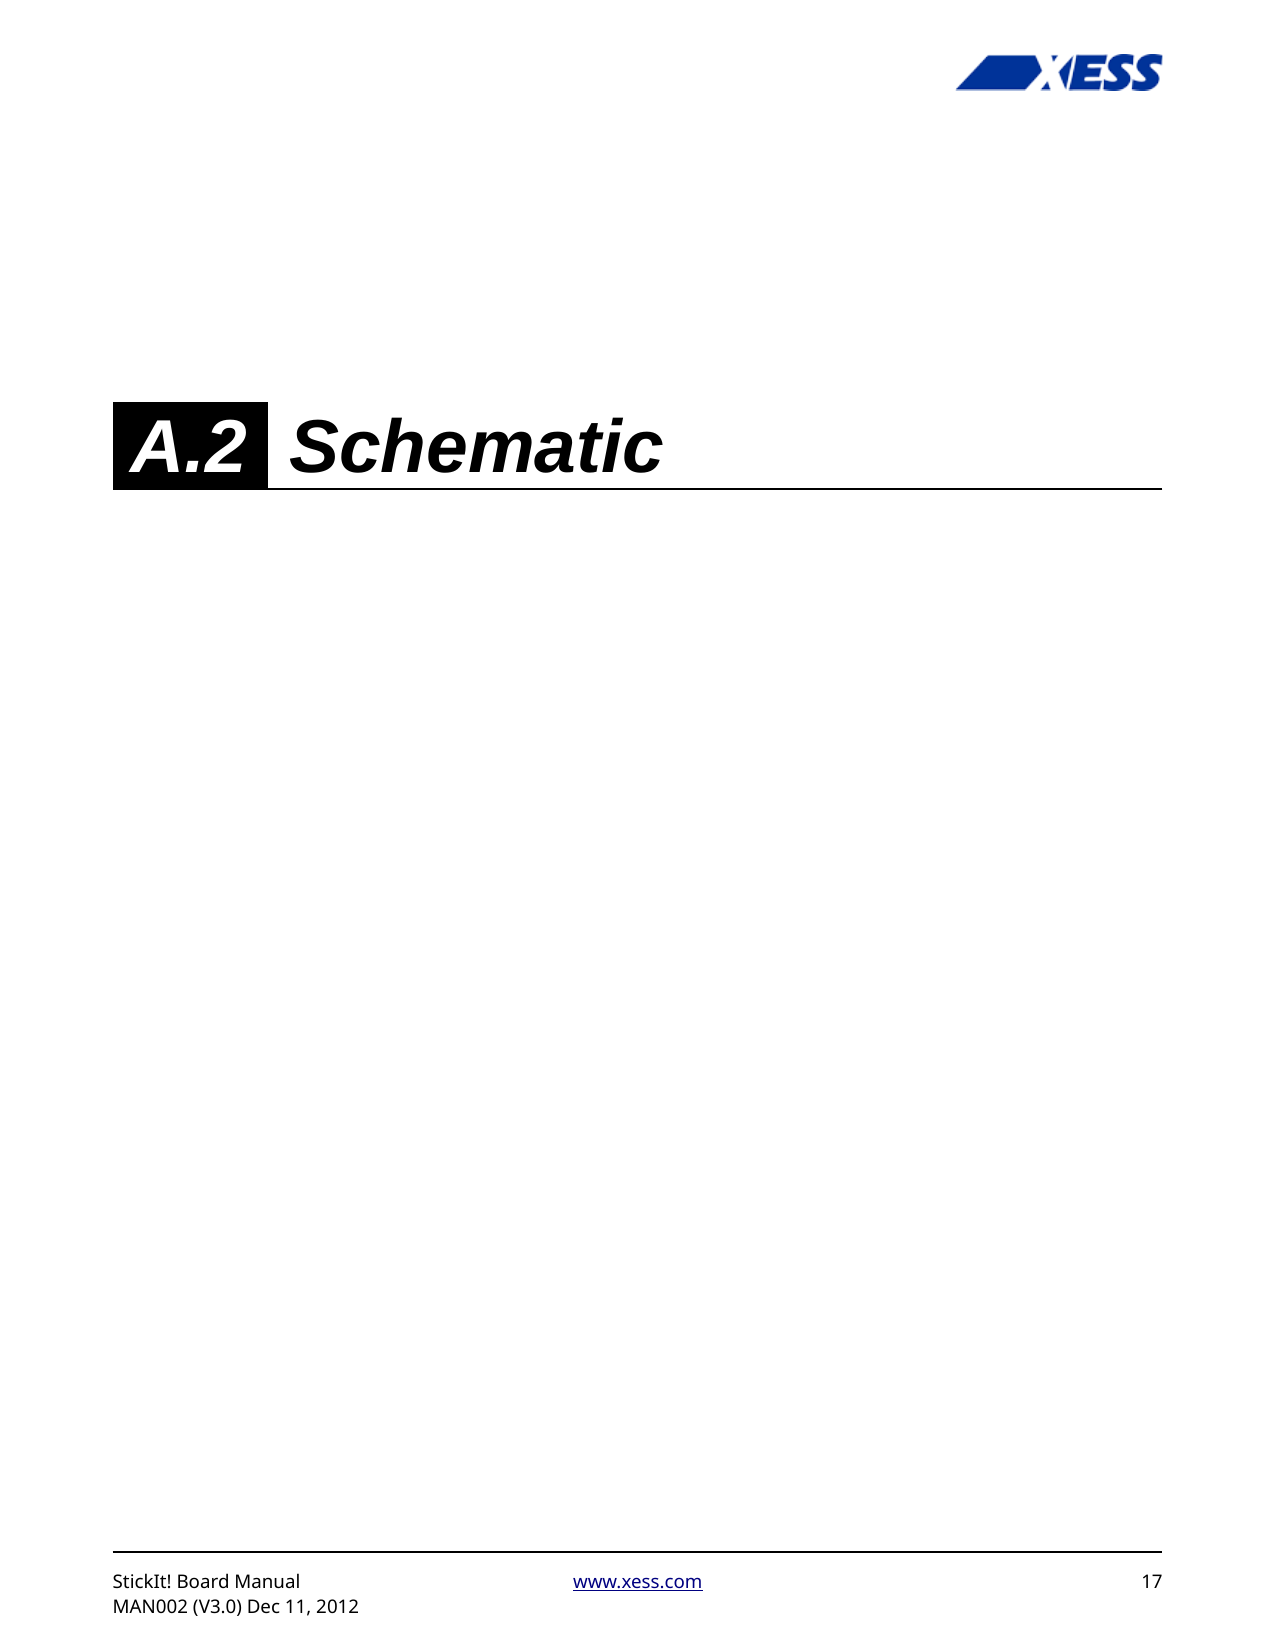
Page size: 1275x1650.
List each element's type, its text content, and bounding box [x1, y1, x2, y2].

picture [955, 54, 1163, 91]
subtitle Schematic [268, 402, 1162, 488]
